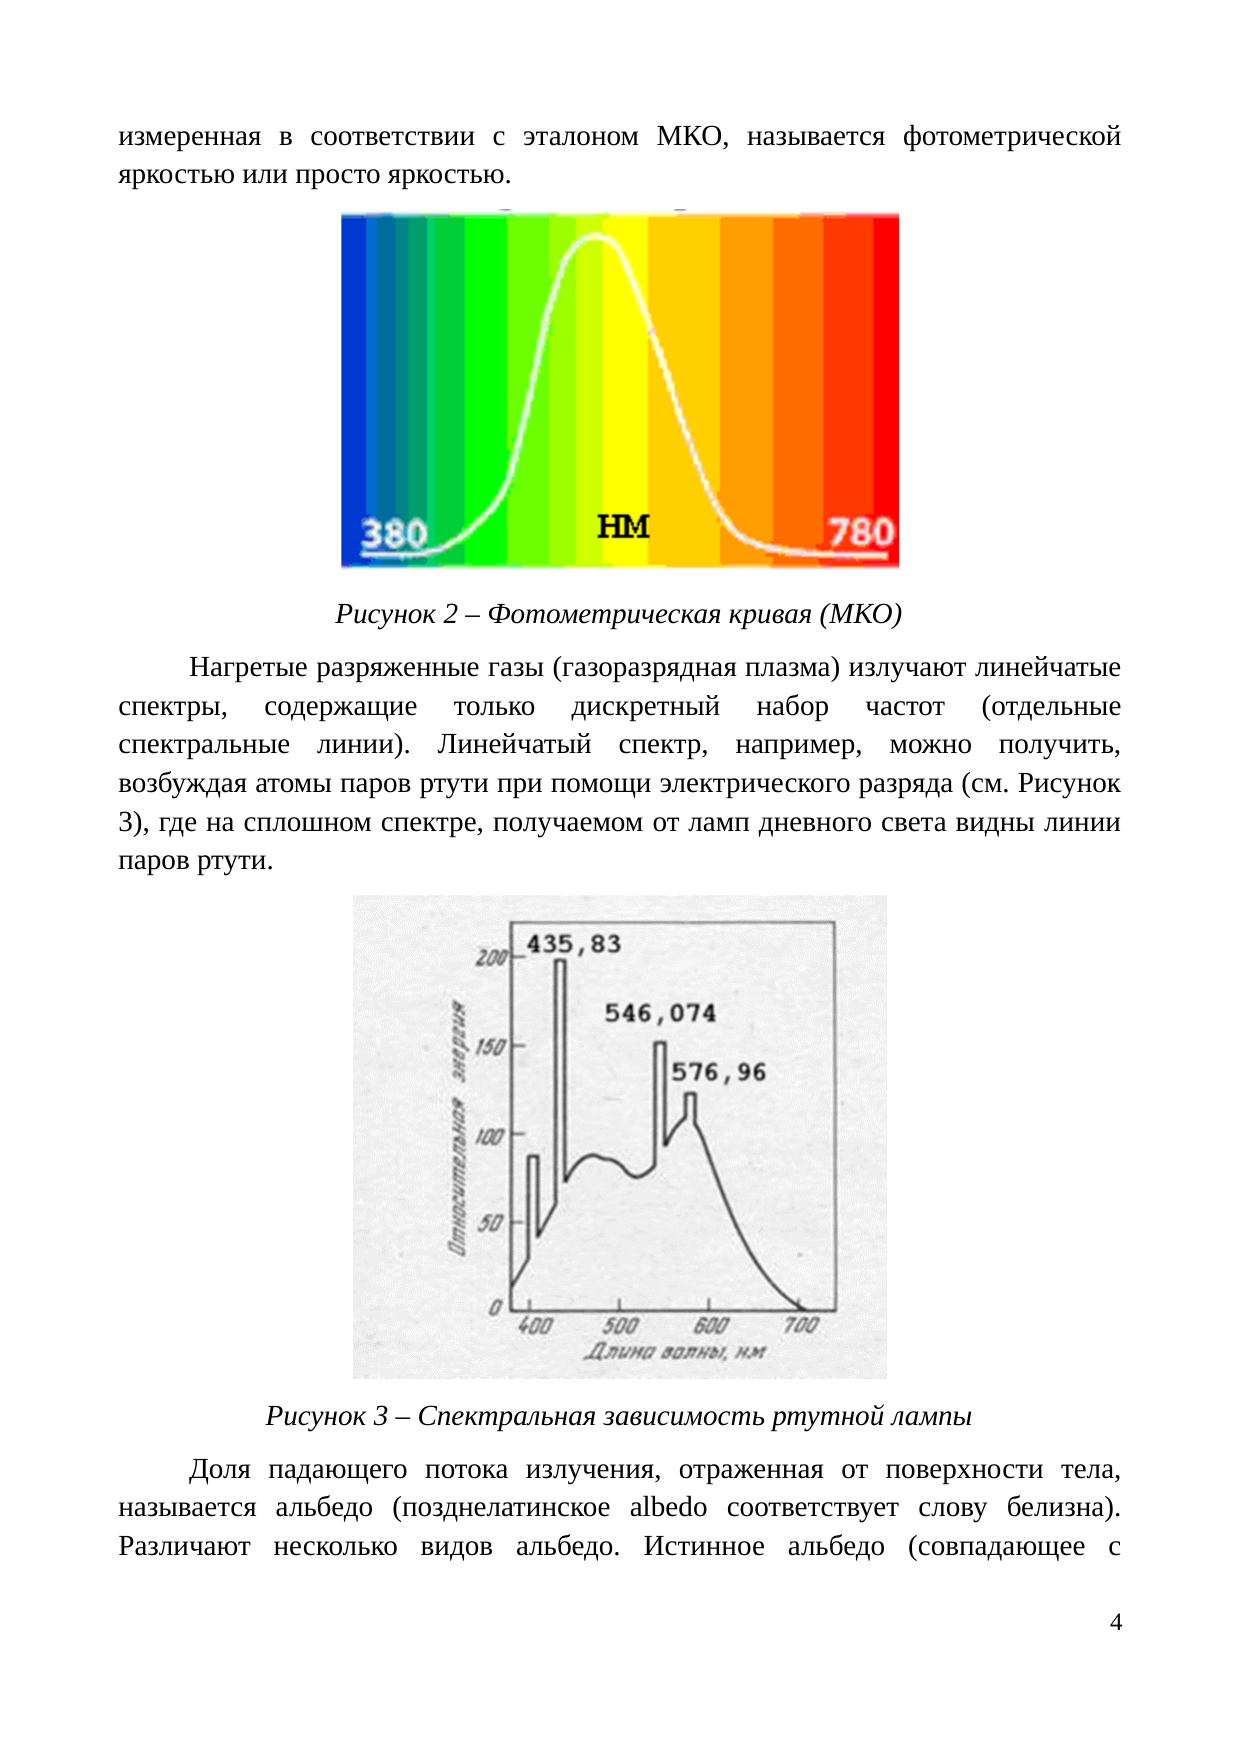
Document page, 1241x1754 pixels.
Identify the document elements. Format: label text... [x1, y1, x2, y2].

text Рисунок 3 – Спектральная зависимость ртутной лампы [118, 1398, 1122, 1431]
picture [353, 895, 888, 1379]
picture [341, 209, 900, 577]
text Нагретые разряженные газы (газоразрядная плазма) излучают линейчатые спектры, содержащие только дискретный набор частот (отдельные спектральные линии). Линейчатый спектр, например, можно получить, возбуждая атомы паров ртути при помощи электрического разряда (см. Рисунок 3), где на сплошном спектре, получаемом от ламп дневного света видны линии паров ртути. [118, 649, 1122, 876]
text измеренная в соответствии с эталоном МКО, называется фотометрической яркостью или просто яркостью. [118, 118, 1122, 190]
text Доля падающего потока излучения, отраженная от поверхности тела, называется альбедо (позднелатинское albedo соответствует слову белизна). Различают несколько видов альбедо. Истинное альбедо (совпадающее с [118, 1451, 1122, 1562]
text Рисунок 2 – Фотометрическая кривая (МКО) [118, 596, 1122, 630]
